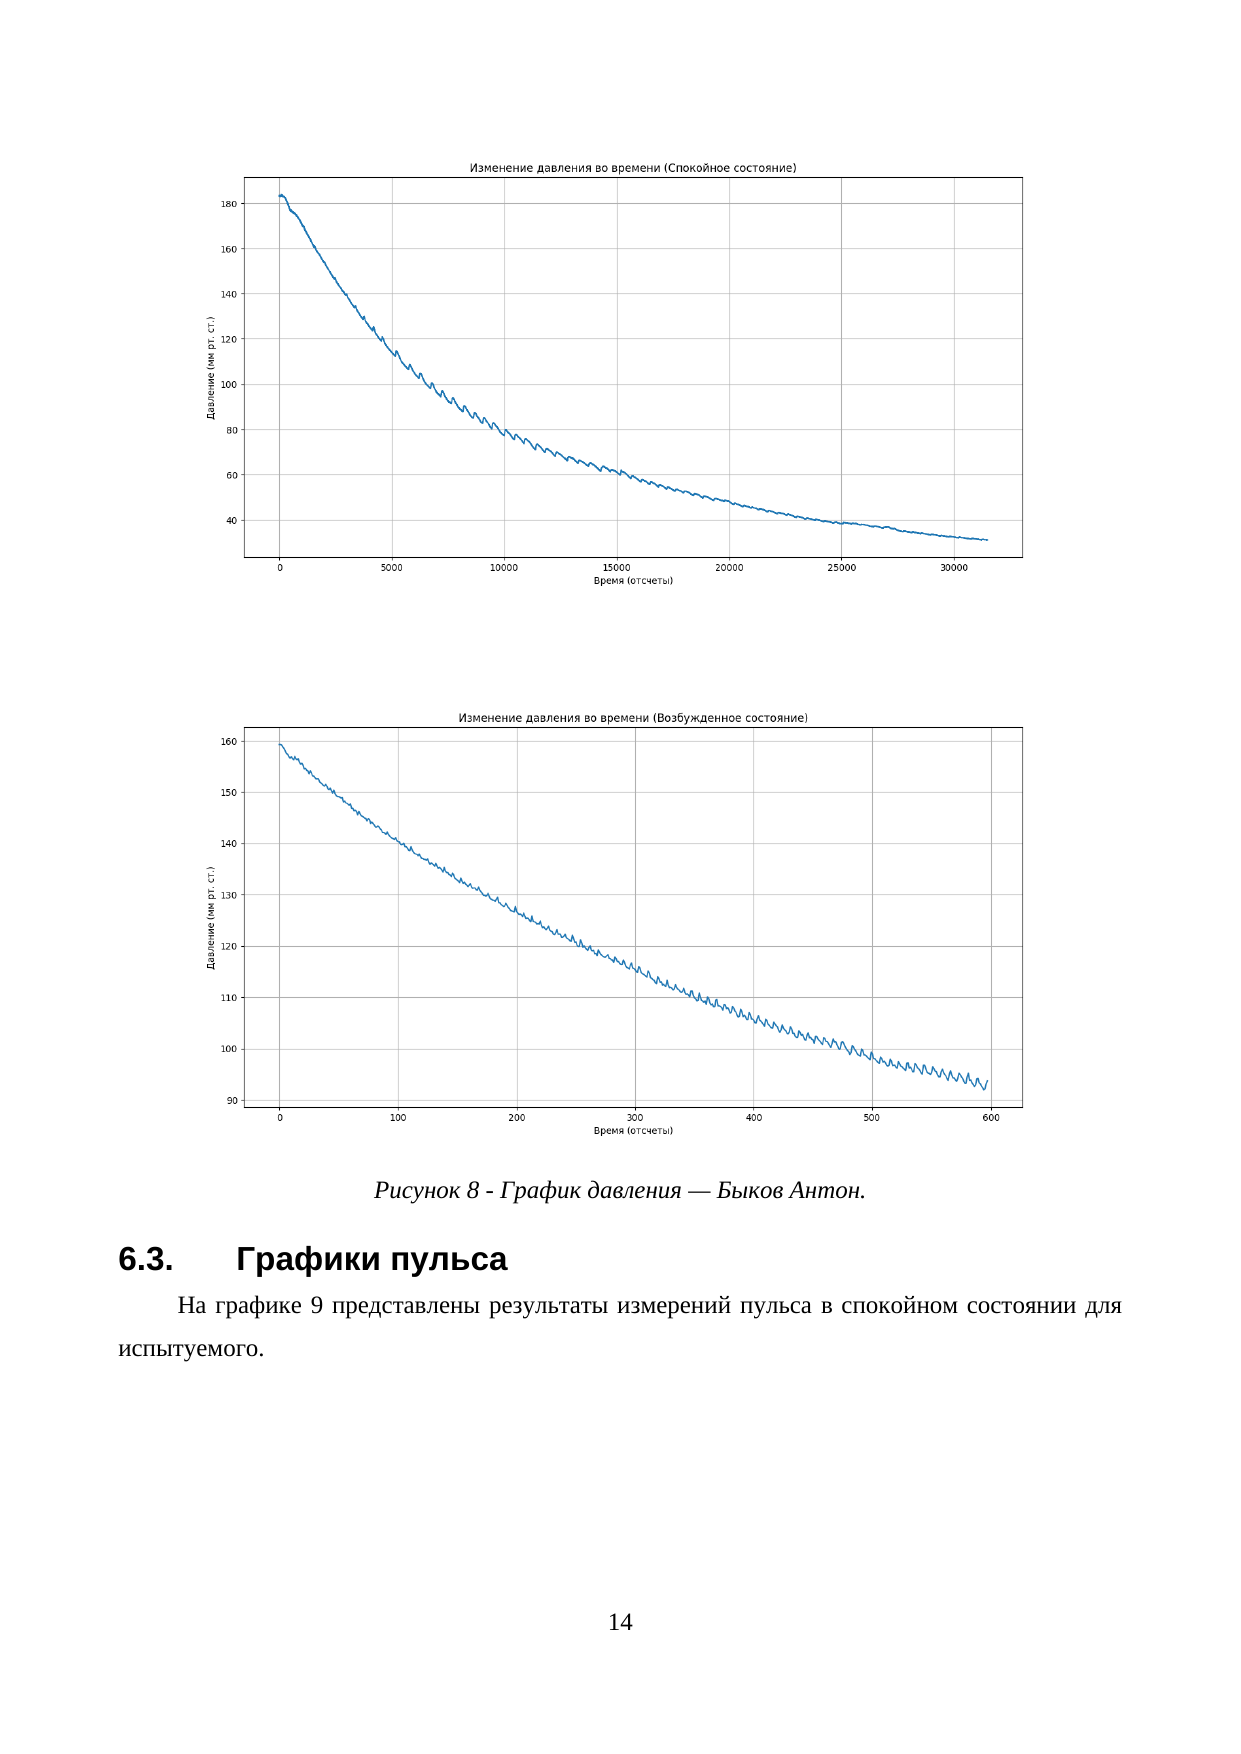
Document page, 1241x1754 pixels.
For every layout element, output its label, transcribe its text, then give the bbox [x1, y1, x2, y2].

picture [118, 118, 1123, 611]
picture [118, 668, 1123, 1161]
subtitle Графики пульса [118, 1239, 1122, 1278]
text На графике 9 представлены результаты измерений пульса в спокойном состоянии для испытуемого. [118, 1290, 1122, 1362]
text Рисунок 8 - График давления — Быков Антон. [118, 1175, 1122, 1204]
